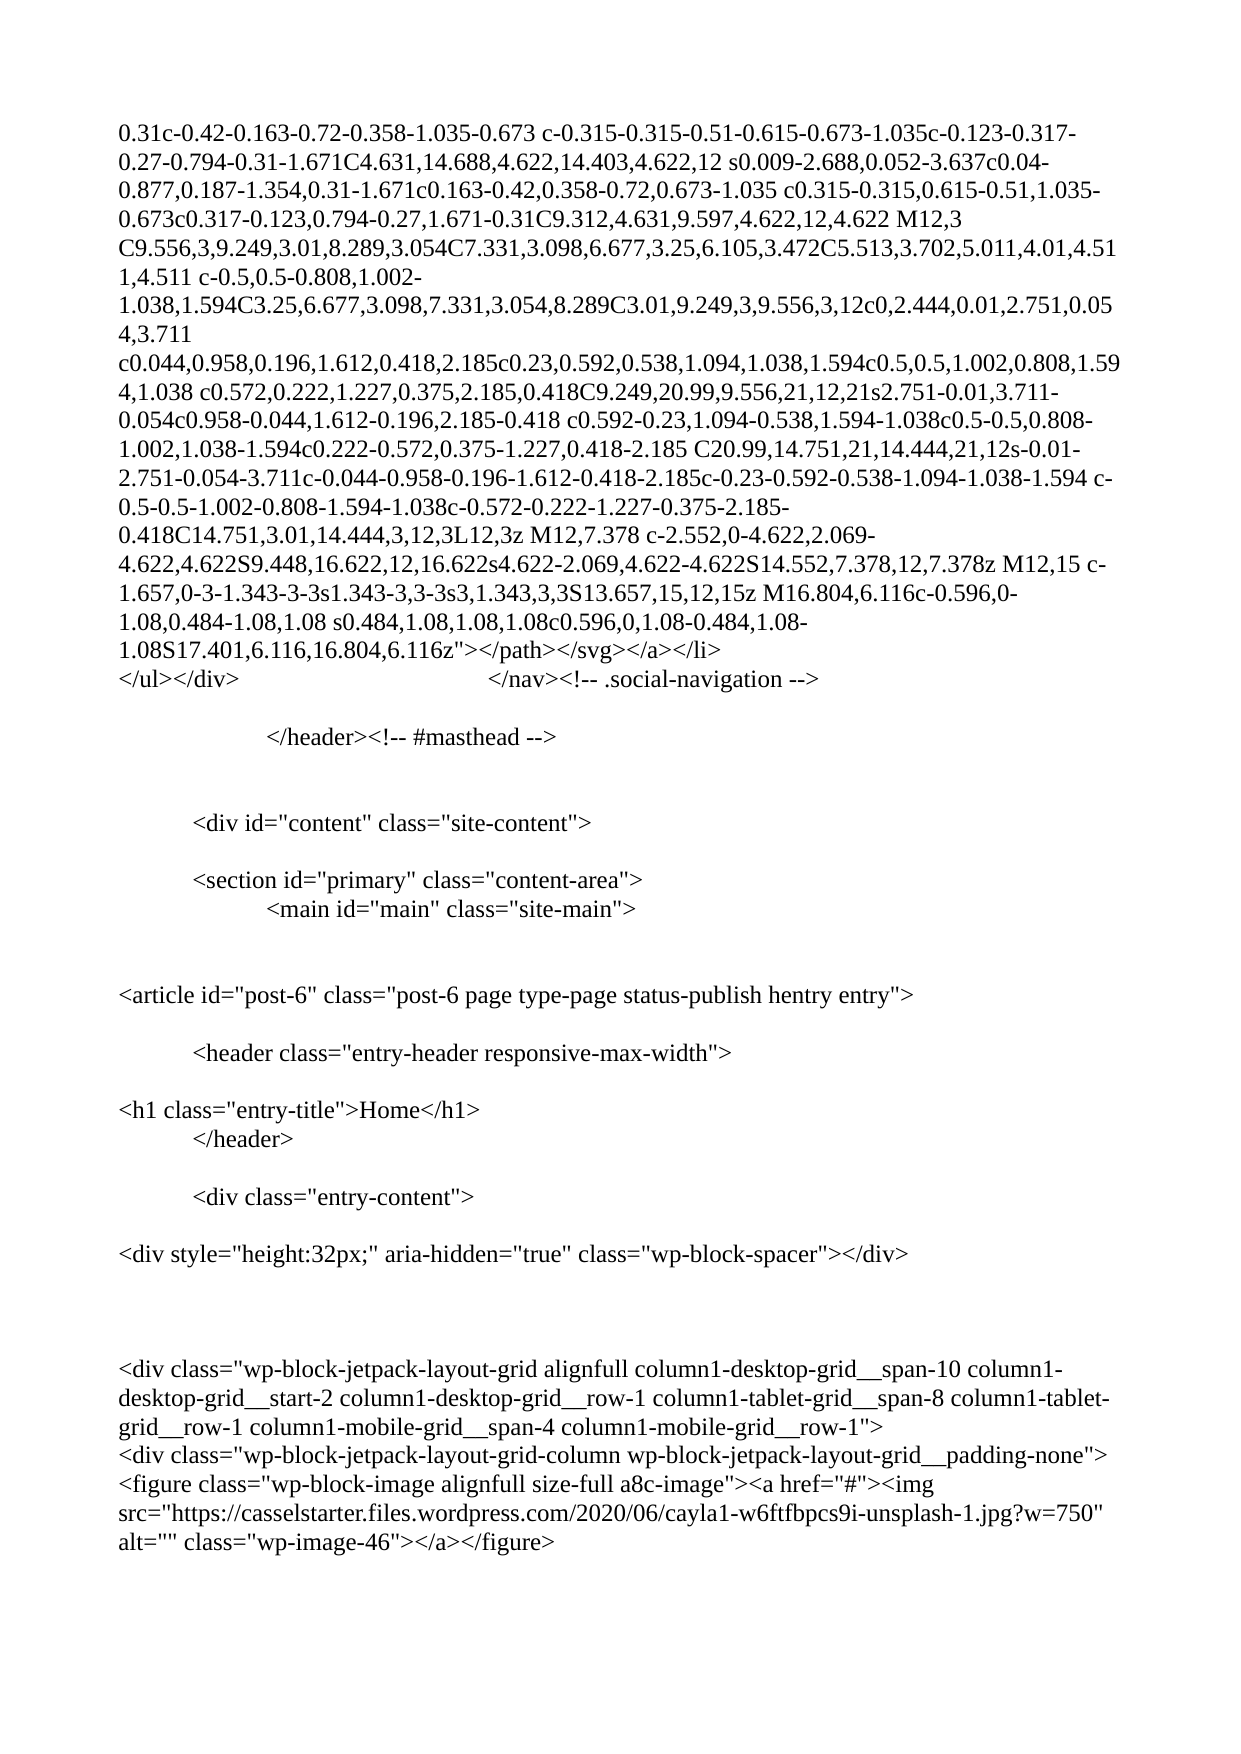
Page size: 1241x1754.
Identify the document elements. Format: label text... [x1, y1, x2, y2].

text <figure class="wp-block-image alignfull size-full a8c-image"><a href="#"><img src="https://casselstarter.files.wordpress.com/2020/06/cayla1-w6ftfbpcs9i-unsplash-1.jpg?w=750" alt="" class="wp-image-46"></a></figure> [118, 1469, 1122, 1556]
text <div class="entry-content"> [118, 1182, 1122, 1211]
text 0.31c-0.42-0.163-0.72-0.358-1.035-0.673 c-0.315-0.315-0.51-0.615-0.673-1.035c-0.123-0.317-0.27-0.794-0.31-1.671C4.631,14.688,4.622,14.403,4.622,12 s0.009-2.688,0.052-3.637c0.04-0.877,0.187-1.354,0.31-1.671c0.163-0.42,0.358-0.72,0.673-1.035 c0.315-0.315,0.615-0.51,1.035-0.673c0.317-0.123,0.794-0.27,1.671-0.31C9.312,4.631,9.597,4.622,12,4.622 M12,3 C9.556,3,9.249,3.01,8.289,3.054C7.331,3.098,6.677,3.25,6.105,3.472C5.513,3.702,5.011,4.01,4.511,4.511 c-0.5,0.5-0.808,1.002-1.038,1.594C3.25,6.677,3.098,7.331,3.054,8.289C3.01,9.249,3,9.556,3,12c0,2.444,0.01,2.751,0.054,3.711 c0.044,0.958,0.196,1.612,0.418,2.185c0.23,0.592,0.538,1.094,1.038,1.594c0.5,0.5,1.002,0.808,1.594,1.038 c0.572,0.222,1.227,0.375,2.185,0.418C9.249,20.99,9.556,21,12,21s2.751-0.01,3.711-0.054c0.958-0.044,1.612-0.196,2.185-0.418 c0.592-0.23,1.094-0.538,1.594-1.038c0.5-0.5,0.808-1.002,1.038-1.594c0.222-0.572,0.375-1.227,0.418-2.185 C20.99,14.751,21,14.444,21,12s-0.01-2.751-0.054-3.711c-0.044-0.958-0.196-1.612-0.418-2.185c-0.23-0.592-0.538-1.094-1.038-1.594 c-0.5-0.5-1.002-0.808-1.594-1.038c-0.572-0.222-1.227-0.375-2.185-0.418C14.751,3.01,14.444,3,12,3L12,3z M12,7.378 c-2.552,0-4.622,2.069-4.622,4.622S9.448,16.622,12,16.622s4.622-2.069,4.622-4.622S14.552,7.378,12,7.378z M12,15 c-1.657,0-3-1.343-3-3s1.343-3,3-3s3,1.343,3,3S13.657,15,12,15z M16.804,6.116c-0.596,0-1.08,0.484-1.08,1.08 s0.484,1.08,1.08,1.08c0.596,0,1.08-0.484,1.08-1.08S17.401,6.116,16.804,6.116z"></path></svg></a></li> [118, 118, 1122, 664]
text <div id="content" class="site-content"> [118, 808, 1122, 837]
text </ul></div> </nav><!-- .social-navigation --> [118, 664, 1122, 693]
text <section id="primary" class="content-area"> [118, 866, 1122, 894]
text <header class="entry-header responsive-max-width"> [118, 1038, 1122, 1067]
text </header> [118, 1124, 1122, 1153]
text <div class="wp-block-jetpack-layout-grid-column wp-block-jetpack-layout-grid__padding-none"> [118, 1441, 1122, 1469]
text </header><!-- #masthead --> [118, 722, 1122, 751]
text <main id="main" class="site-main"> [118, 894, 1122, 923]
text <article id="post-6" class="post-6 page type-page status-publish hentry entry"> [118, 981, 1122, 1009]
text <div class="wp-block-jetpack-layout-grid alignfull column1-desktop-grid__span-10 column1-desktop-grid__start-2 column1-desktop-grid__row-1 column1-tablet-grid__span-8 column1-tablet-grid__row-1 column1-mobile-grid__span-4 column1-mobile-grid__row-1"> [118, 1354, 1122, 1441]
text <h1 class="entry-title">Home</h1> [118, 1096, 1122, 1124]
text <div style="height:32px;" aria-hidden="true" class="wp-block-spacer"></div> [118, 1239, 1122, 1268]
